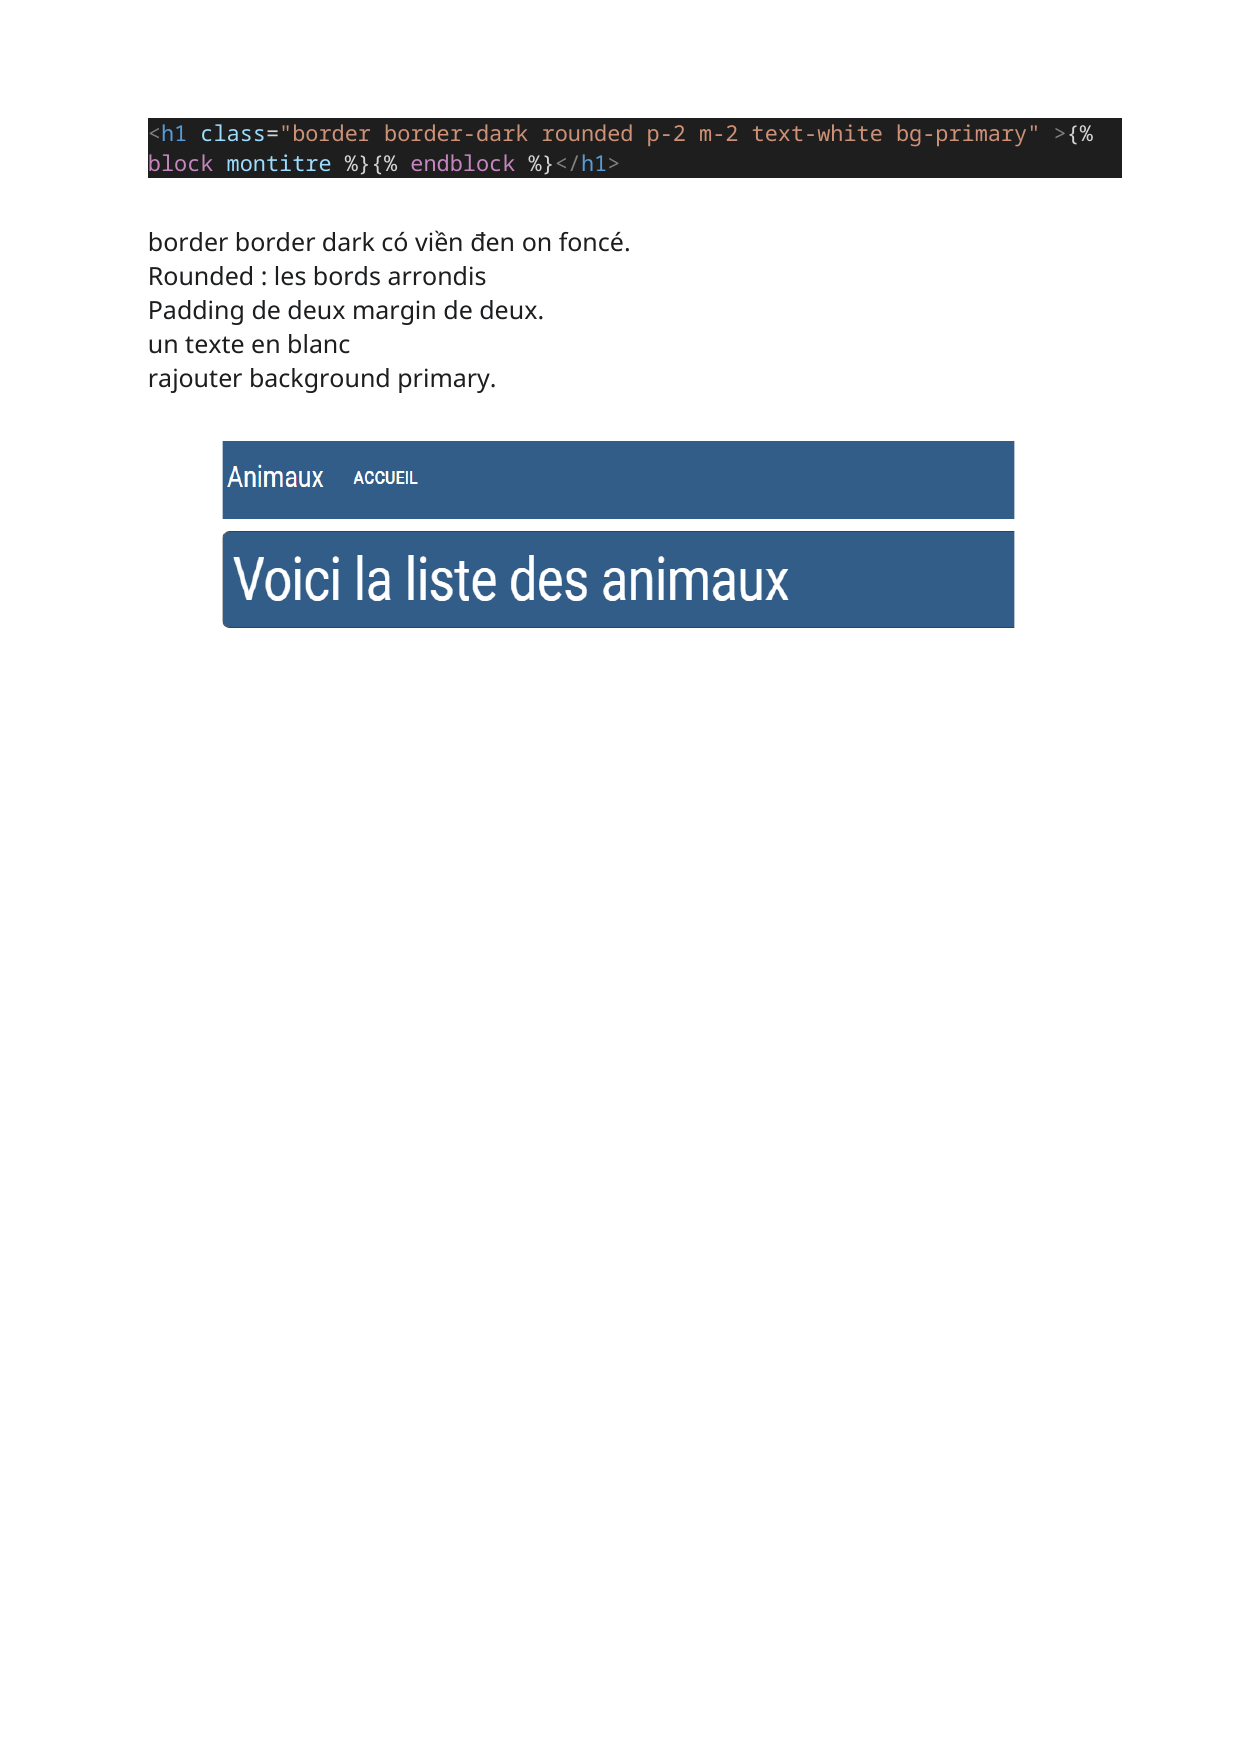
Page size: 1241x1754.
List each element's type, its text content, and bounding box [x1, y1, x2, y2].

text rajouter background primary. [148, 360, 1122, 394]
text Padding de deux margin de deux. [148, 292, 1122, 326]
text <h1 class="border border-dark rounded p-2 m-2 text-white bg-primary" >{% block montitre %}{% endblock %}</h1> [148, 118, 1122, 178]
text un texte en blanc [148, 326, 1122, 360]
text Rounded : les bords arrondis [148, 258, 1122, 292]
text border border dark có viền đen on foncé. [148, 224, 1122, 258]
